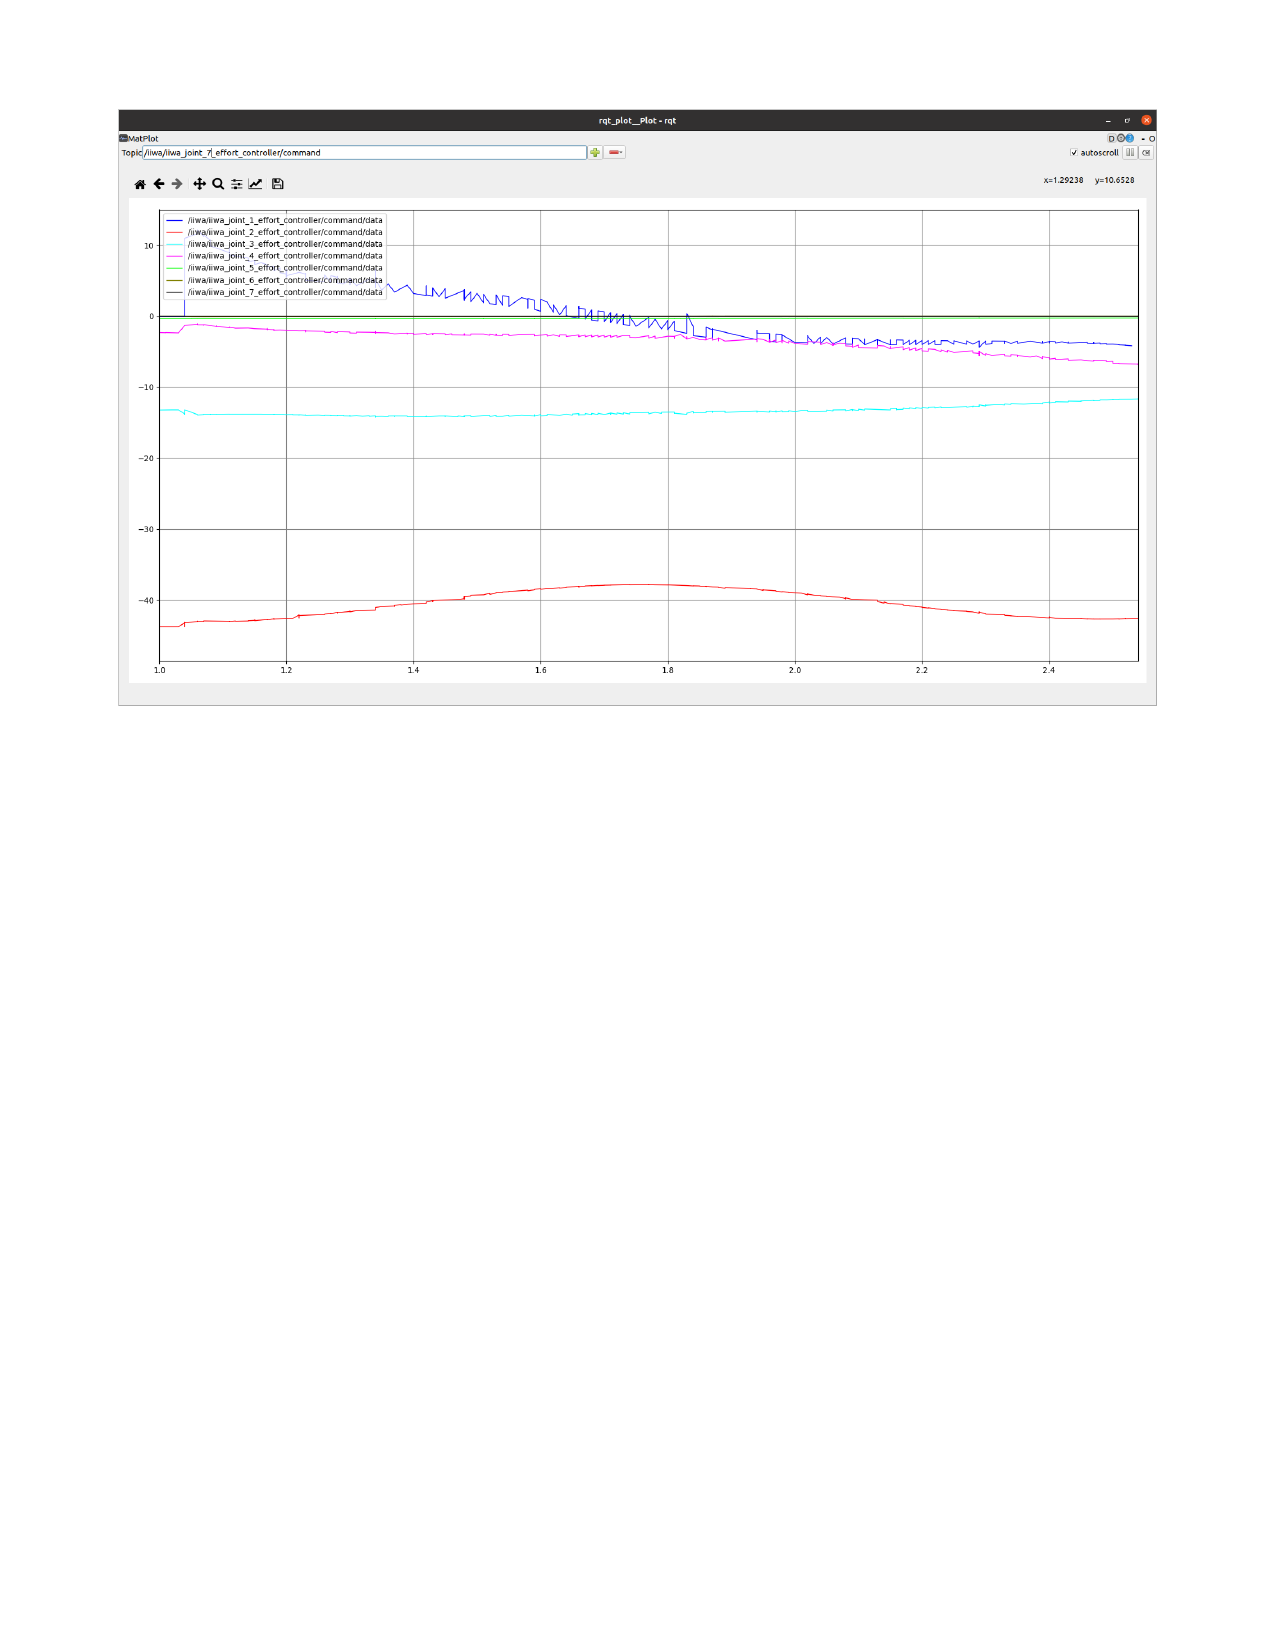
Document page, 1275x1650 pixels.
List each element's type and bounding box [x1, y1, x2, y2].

picture [118, 109, 1157, 706]
